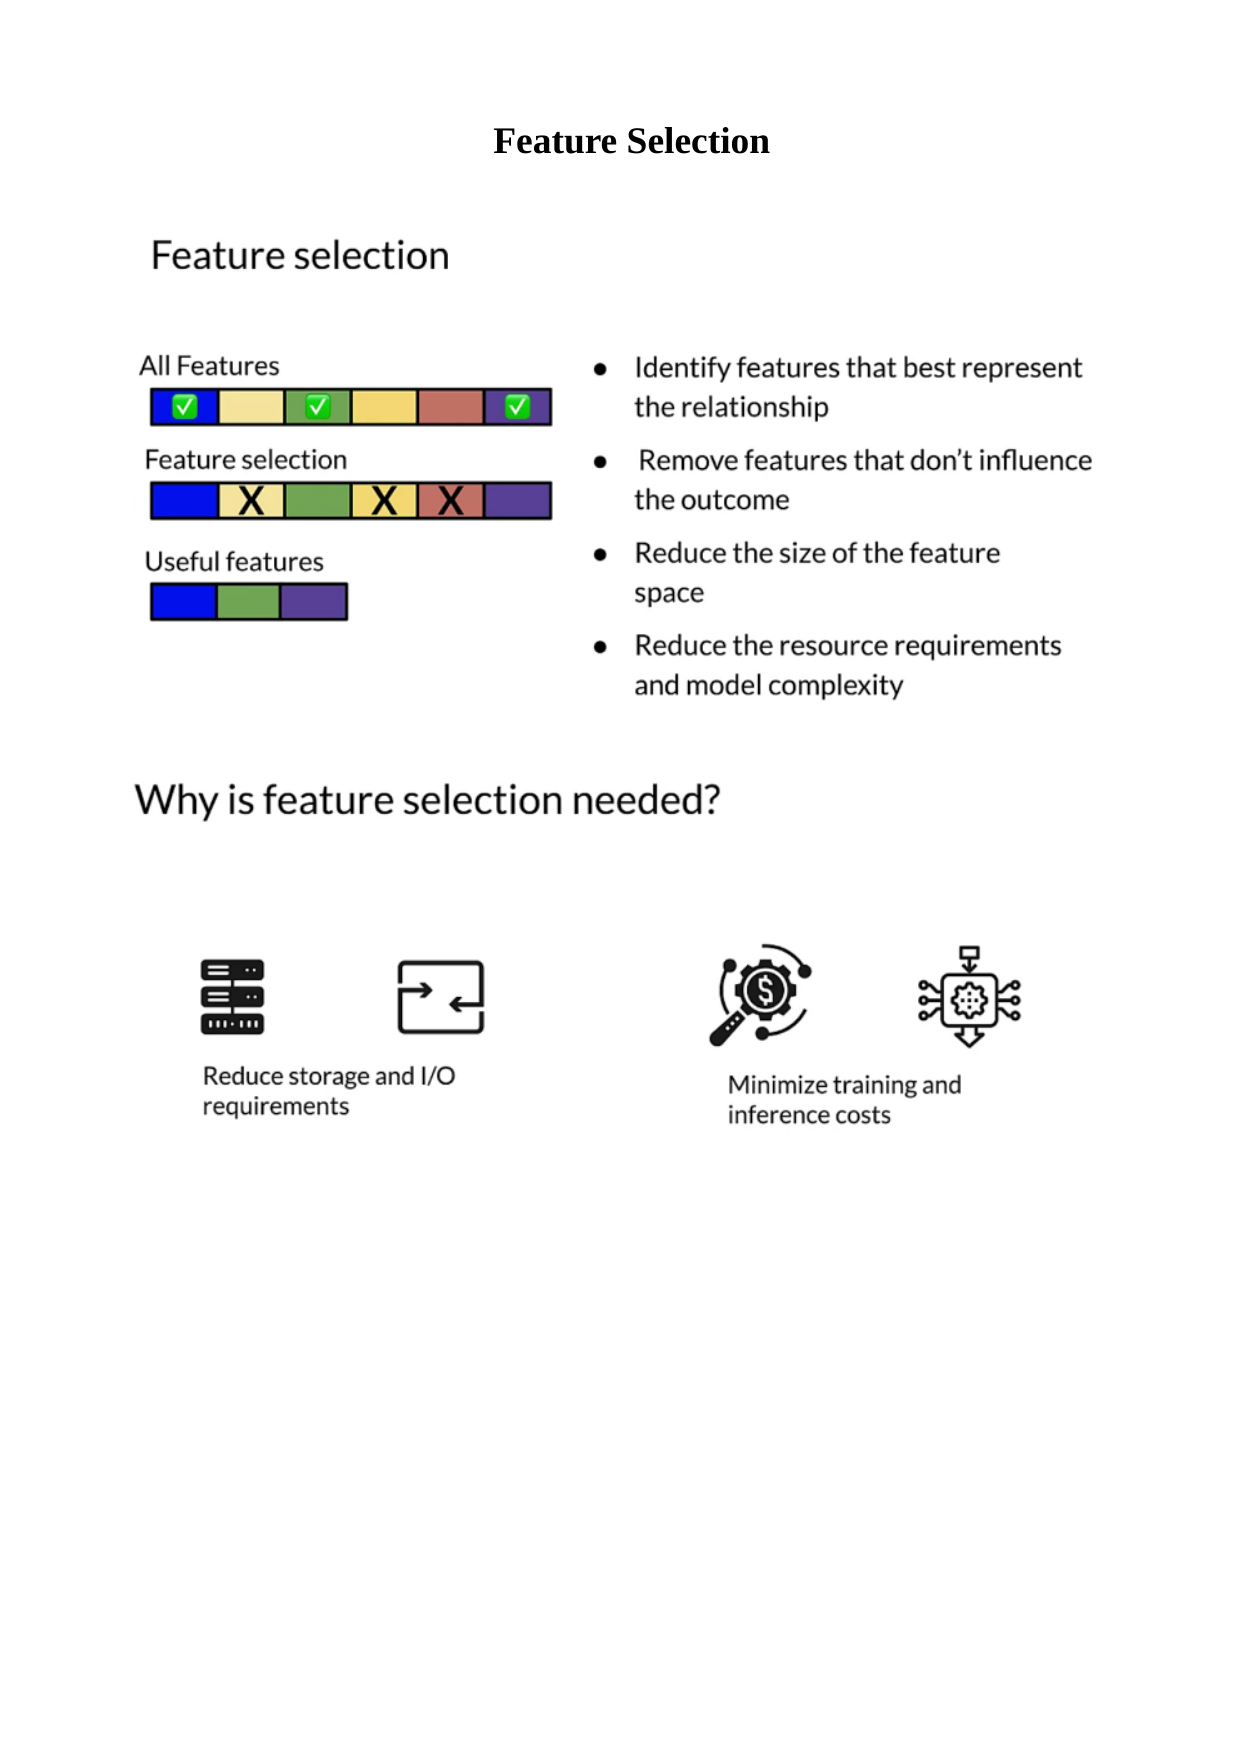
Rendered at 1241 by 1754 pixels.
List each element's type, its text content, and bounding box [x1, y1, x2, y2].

subtitle Feature Selection [118, 118, 1122, 161]
picture [118, 769, 1123, 1144]
picture [118, 230, 1123, 712]
